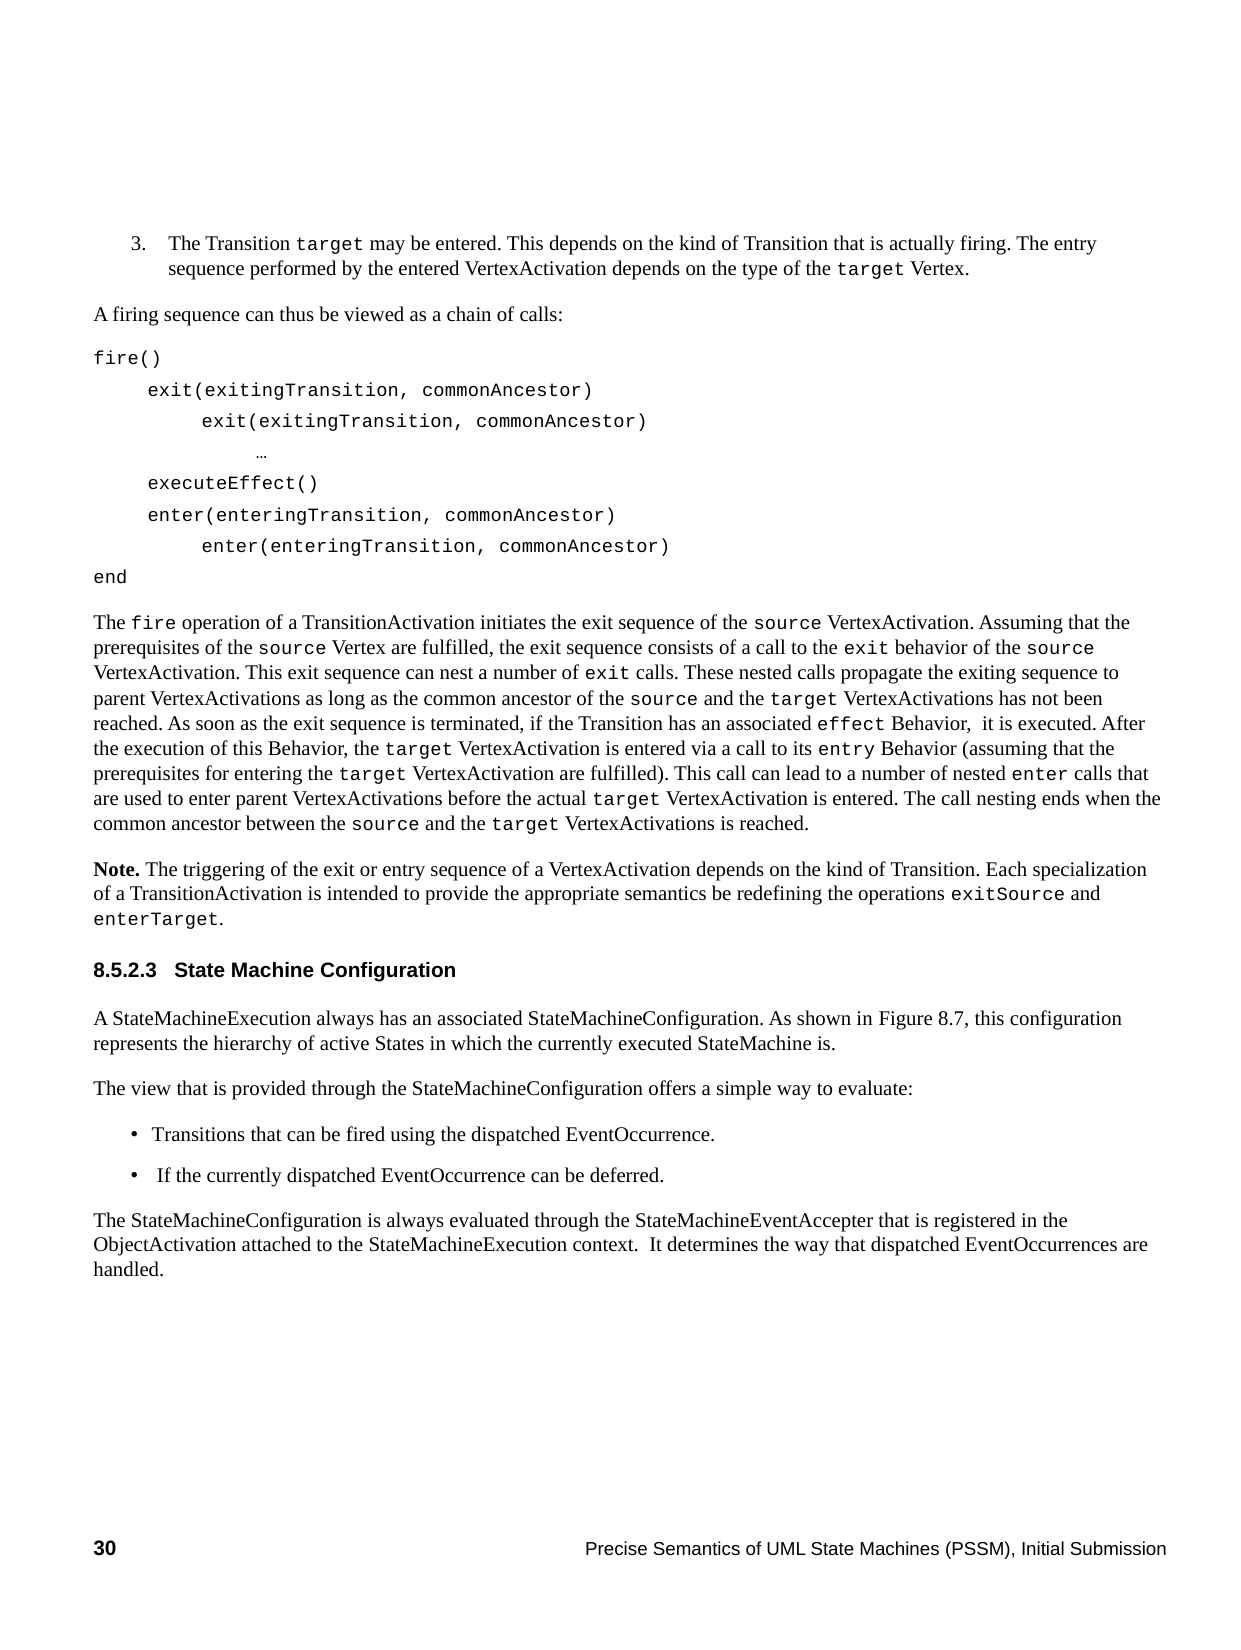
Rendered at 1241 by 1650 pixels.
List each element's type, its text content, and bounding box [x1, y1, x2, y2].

text The view that is provided through the StateMachineConfiguration offers a simple way to evaluate: [93, 1076, 1164, 1099]
text exit(exitingTransition, commonAncestor) [93, 379, 1164, 402]
text exit(exitingTransition, commonAncestor) [93, 410, 1164, 433]
list The Transition target may be entered. This depends on the kind of Transition that is actually firing. The entry sequence performed by the entered VertexActivation depends on the type of the target Vertex. [131, 231, 1164, 281]
text The fire operation of a TransitionActivation initiates the exit sequence of the source VertexActivation. Assuming that the prerequisites of the source Vertex are fulfilled, the exit sequence consists of a call to the exit behavior of the source VertexActivation. This exit sequence can nest a number of exit calls. These nested calls propagate the exiting sequence to parent VertexActivations as long as the common ancestor of the source and the target VertexActivations has not been reached. As soon as the exit sequence is terminated, if the Transition has an associated effect Behavior, it is executed. After the execution of this Behavior, the target VertexActivation is entered via a call to its entry Behavior (assuming that the prerequisites for entering the target VertexActivation are fulfilled). This call can lead to a number of nested enter calls that are used to enter parent VertexActivations before the actual target VertexActivation is entered. The call nesting ends when the common ancestor between the source and the target VertexActivations is reached. [93, 610, 1164, 836]
text A firing sequence can thus be viewed as a chain of calls: [93, 302, 1164, 326]
text fire() [93, 347, 1164, 370]
text The StateMachineConfiguration is always evaluated through the StateMachineEventAccepter that is registered in the ObjectActivation attached to the StateMachineExecution context. It determines the way that dispatched EventOccurrences are handled. [93, 1208, 1164, 1281]
list Transitions that can be fired using the dispatched EventOccurrence. [131, 1121, 1164, 1146]
text end [93, 566, 1164, 589]
list If the currently dispatched EventOccurrence can be deferred. [131, 1162, 1164, 1187]
text enter(enteringTransition, commonAncestor) [93, 504, 1164, 527]
text Note. The triggering of the exit or entry sequence of a VertexActivation depends on the kind of Transition. Each specialization of a TransitionActivation is intended to provide the appropriate semantics be redefining the operations exitSource and enterTarget. [93, 857, 1164, 931]
text A StateMachineExecution always has an associated StateMachineConfiguration. As shown in Figure 8.7, this configuration represents the hierarchy of active States in which the currently executed StateMachine is. [93, 1006, 1164, 1054]
subtitle State Machine Configuration [93, 956, 1164, 981]
text executeEffect() [93, 472, 1164, 495]
text … [93, 441, 1164, 464]
text enter(enteringTransition, commonAncestor) [93, 535, 1164, 558]
